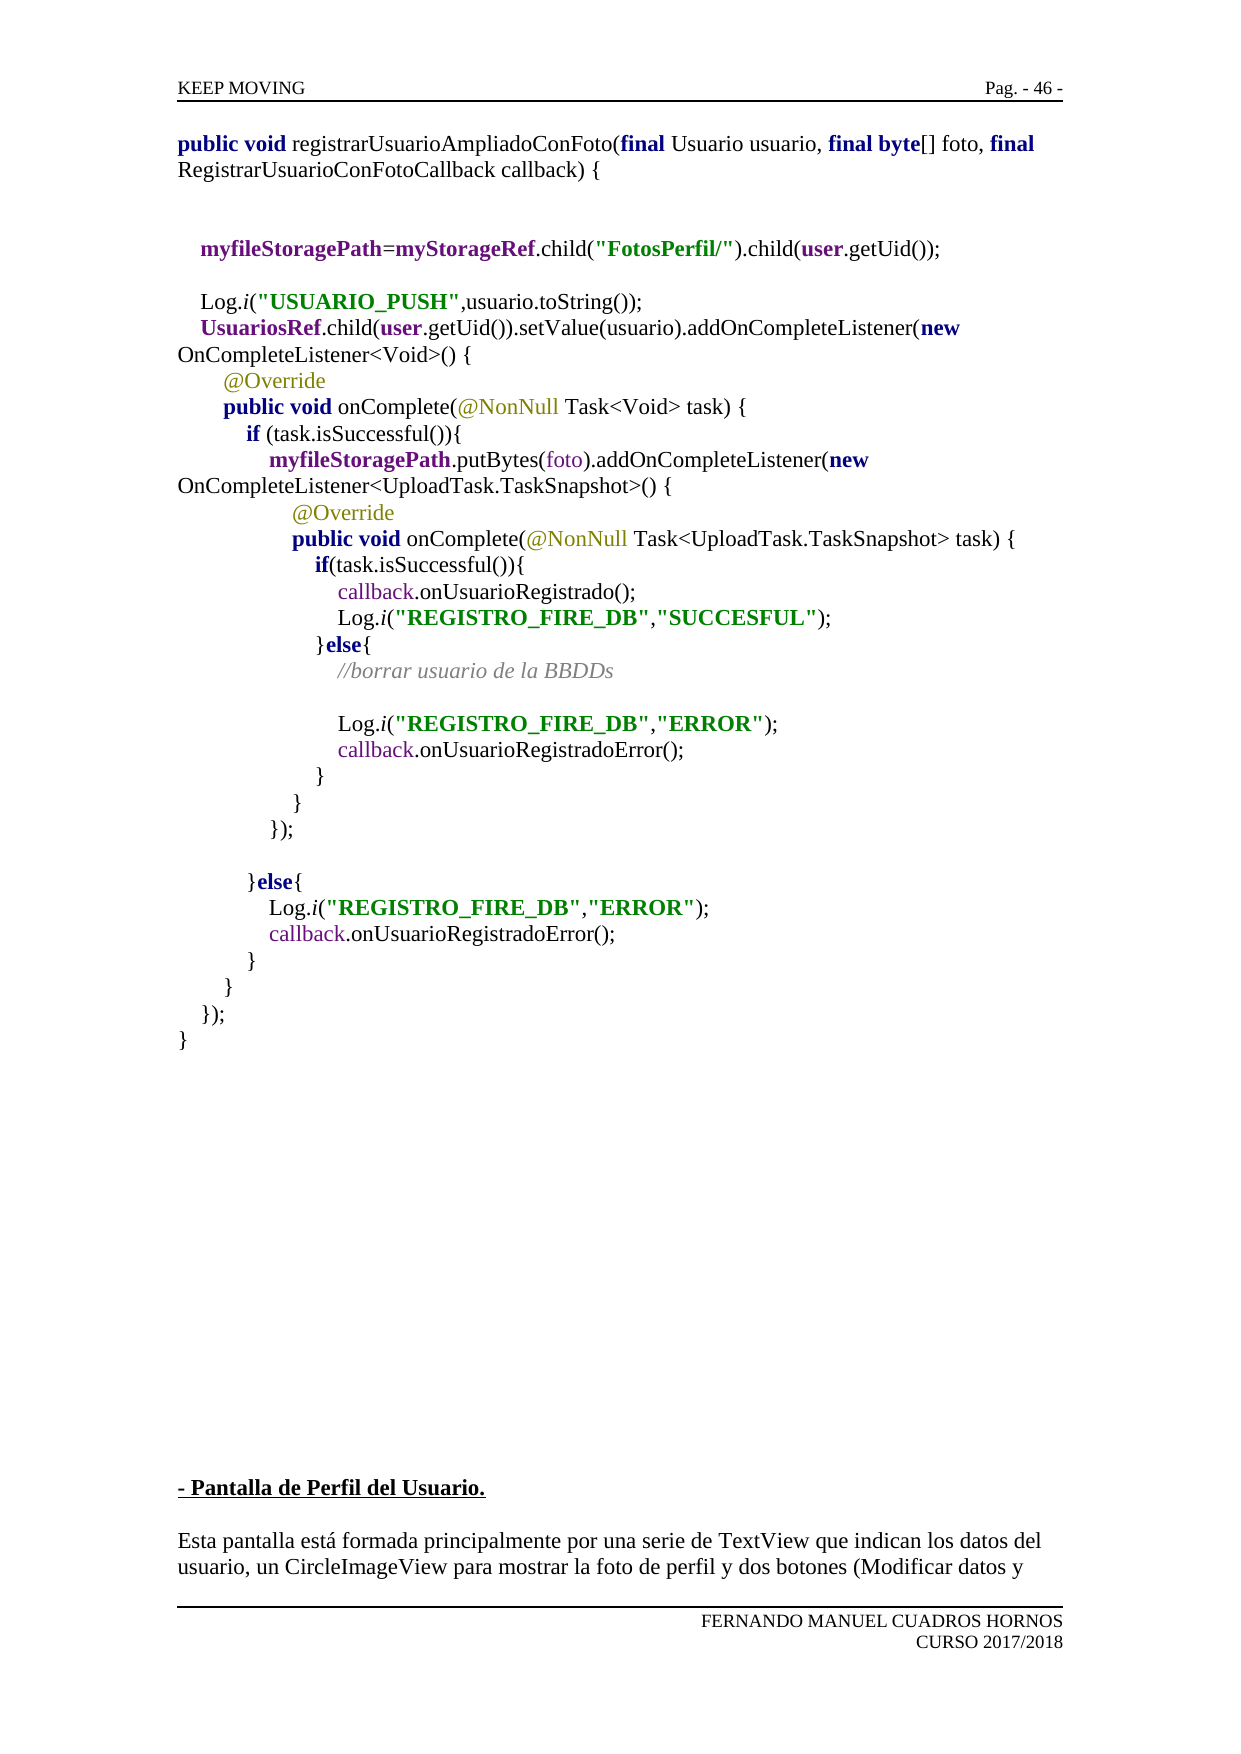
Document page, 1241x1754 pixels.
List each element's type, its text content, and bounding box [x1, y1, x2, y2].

text public void registrarUsuarioAmpliadoConFoto(final Usuario usuario, final byte[] foto, final RegistrarUsuarioConFotoCallback callback) { myfileStoragePath=myStorageRef.child("FotosPerfil/").child(user.getUid()); Log.i("USUARIO_PUSH",usuario.toString()); UsuariosRef.child(user.getUid()).setValue(usuario).addOnCompleteListener(new OnCompleteListener<Void>() { @Override public void onComplete(@NonNull Task<Void> task) { if (task.isSuccessful()){ myfileStoragePath.putBytes(foto).addOnCompleteListener(new OnCompleteListener<UploadTask.TaskSnapshot>() { @Override public void onComplete(@NonNull Task<UploadTask.TaskSnapshot> task) { if(task.isSuccessful()){ callback.onUsuarioRegistrado(); Log.i("REGISTRO_FIRE_DB","SUCCESFUL"); }else{ //borrar usuario de la BBDDs Log.i("REGISTRO_FIRE_DB","ERROR"); callback.onUsuarioRegistradoError(); } } }); }else{ Log.i("REGISTRO_FIRE_DB","ERROR"); callback.onUsuarioRegistradoError(); } } }); } [177, 130, 1063, 1052]
text Esta pantalla está formada principalmente por una serie de TextView que indican los datos del usuario, un CircleImageView para mostrar la foto de perfil y dos botones (Modificar datos y [177, 1527, 1063, 1579]
text - Pantalla de Perfil del Usuario. [177, 1474, 1063, 1500]
